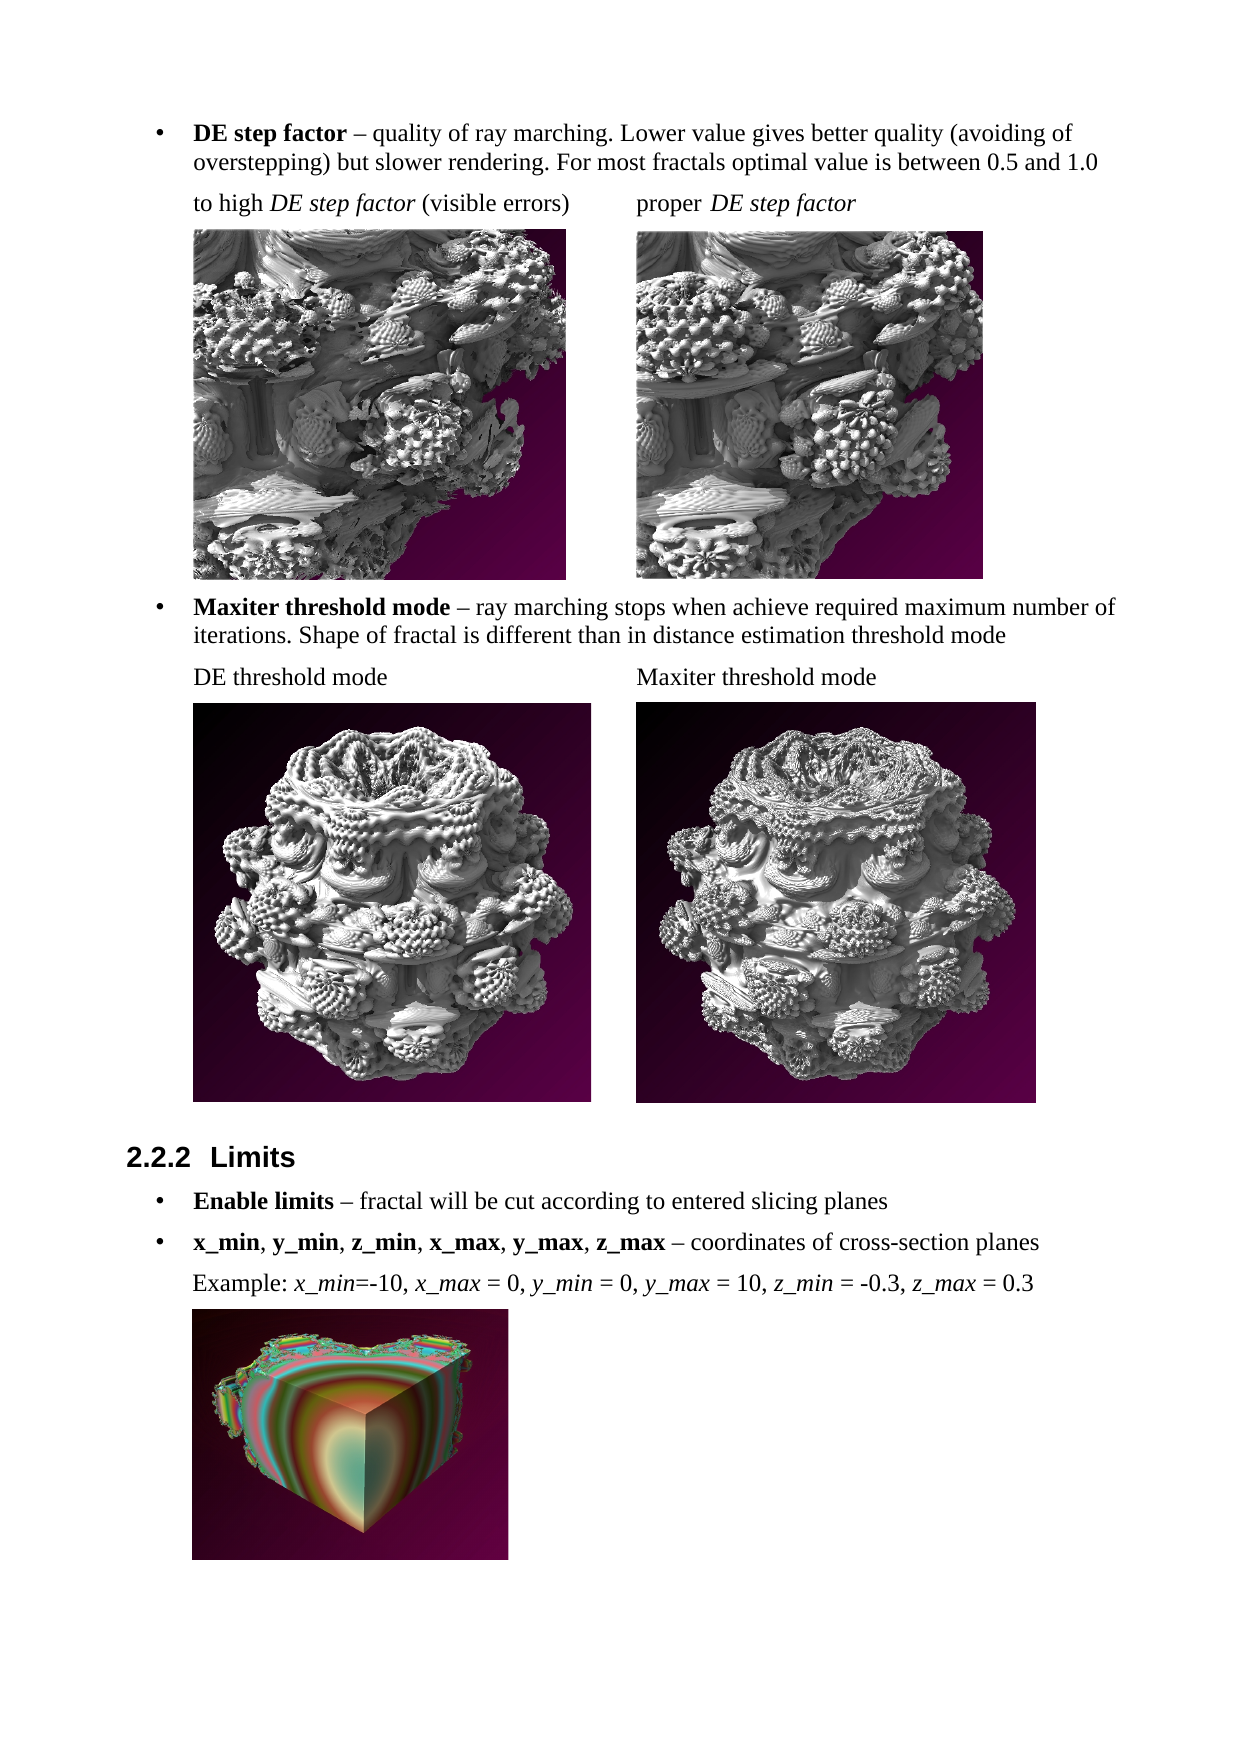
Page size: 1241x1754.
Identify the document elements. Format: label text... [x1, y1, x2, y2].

list DE step factor – quality of ray marching. Lower value gives better quality (avoiding of overstepping) but slower rendering. For most fractals optimal value is between 0.5 and 1.0 [156, 118, 1122, 176]
list to high DE step factor (visible errors) proper DE step factor [156, 188, 1122, 217]
list DE threshold mode Maxiter threshold mode [156, 662, 1122, 690]
list Enable limits – fractal will be cut according to entered slicing planes [156, 1186, 1122, 1215]
subtitle Limits [118, 1140, 1122, 1173]
picture [636, 702, 1036, 1103]
picture [192, 1309, 509, 1560]
text Example: x_min=-10, x_max = 0, y_min = 0, y_max = 10, z_min = -0.3, z_max = 0.3 [118, 1268, 1122, 1297]
list Maxiter threshold mode – ray marching stops when achieve required maximum number of iterations. Shape of fractal is different than in distance estimation threshold mode [156, 592, 1122, 649]
picture [193, 703, 592, 1102]
list x_min, y_min, z_min, x_max, y_max, z_max – coordinates of cross-section planes [156, 1227, 1122, 1256]
picture [193, 229, 566, 580]
picture [636, 231, 983, 579]
